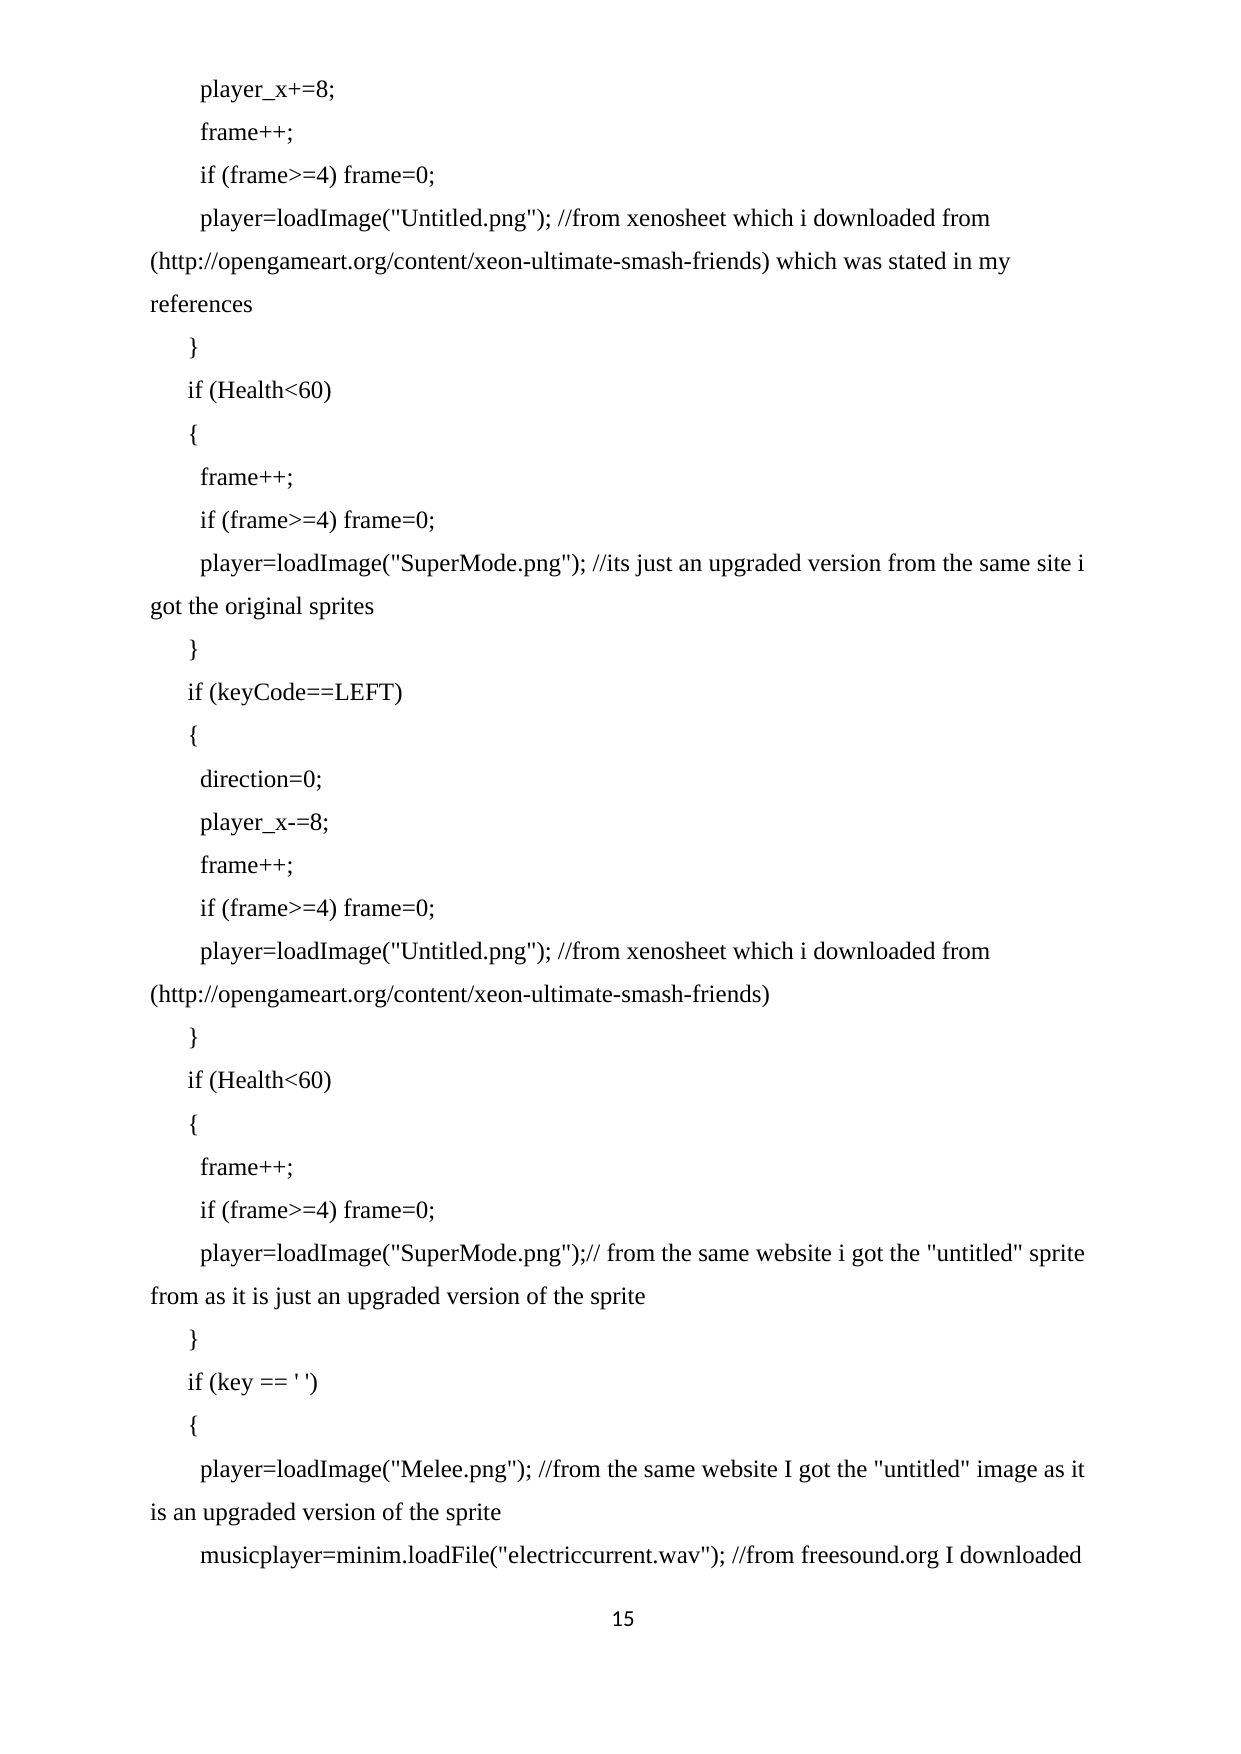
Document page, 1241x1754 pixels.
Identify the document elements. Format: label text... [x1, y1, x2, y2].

text player=loadImage("SuperMode.png");// from the same website i got the "untitled" sprite from as it is just an upgraded version of the sprite [150, 1238, 1090, 1310]
text frame++; [150, 462, 1090, 491]
text if (frame>=4) frame=0; [150, 160, 1090, 189]
text } [150, 634, 1090, 663]
text } [150, 332, 1090, 361]
text frame++; [150, 1152, 1090, 1181]
text if (frame>=4) frame=0; [150, 505, 1090, 534]
text { [150, 721, 1090, 749]
text if (frame>=4) frame=0; [150, 893, 1090, 922]
text player=loadImage("Melee.png"); //from the same website I got the "untitled" image as it is an upgraded version of the sprite [150, 1454, 1090, 1526]
text musicplayer=minim.loadFile("electriccurrent.wav"); //from freesound.org I downloaded [150, 1540, 1090, 1569]
text { [150, 1411, 1090, 1439]
text { [150, 419, 1090, 447]
text if (frame>=4) frame=0; [150, 1195, 1090, 1224]
text frame++; [150, 850, 1090, 879]
text } [150, 1022, 1090, 1051]
text player_x+=8; [150, 74, 1090, 102]
text frame++; [150, 117, 1090, 146]
text player_x-=8; [150, 807, 1090, 836]
text player=loadImage("Untitled.png"); //from xenosheet which i downloaded from (http://opengameart.org/content/xeon-ultimate-smash-friends) [150, 936, 1090, 1008]
text player=loadImage("SuperMode.png"); //its just an upgraded version from the same site i got the original sprites [150, 548, 1090, 620]
text } [150, 1324, 1090, 1353]
text if (Health<60) [150, 1066, 1090, 1094]
text if (keyCode==LEFT) [150, 677, 1090, 706]
text player=loadImage("Untitled.png"); //from xenosheet which i downloaded from (http://opengameart.org/content/xeon-ultimate-smash-friends) which was stated in my references [150, 203, 1090, 318]
text if (Health<60) [150, 376, 1090, 404]
text { [150, 1109, 1090, 1137]
text direction=0; [150, 764, 1090, 792]
text if (key == ' ') [150, 1367, 1090, 1396]
